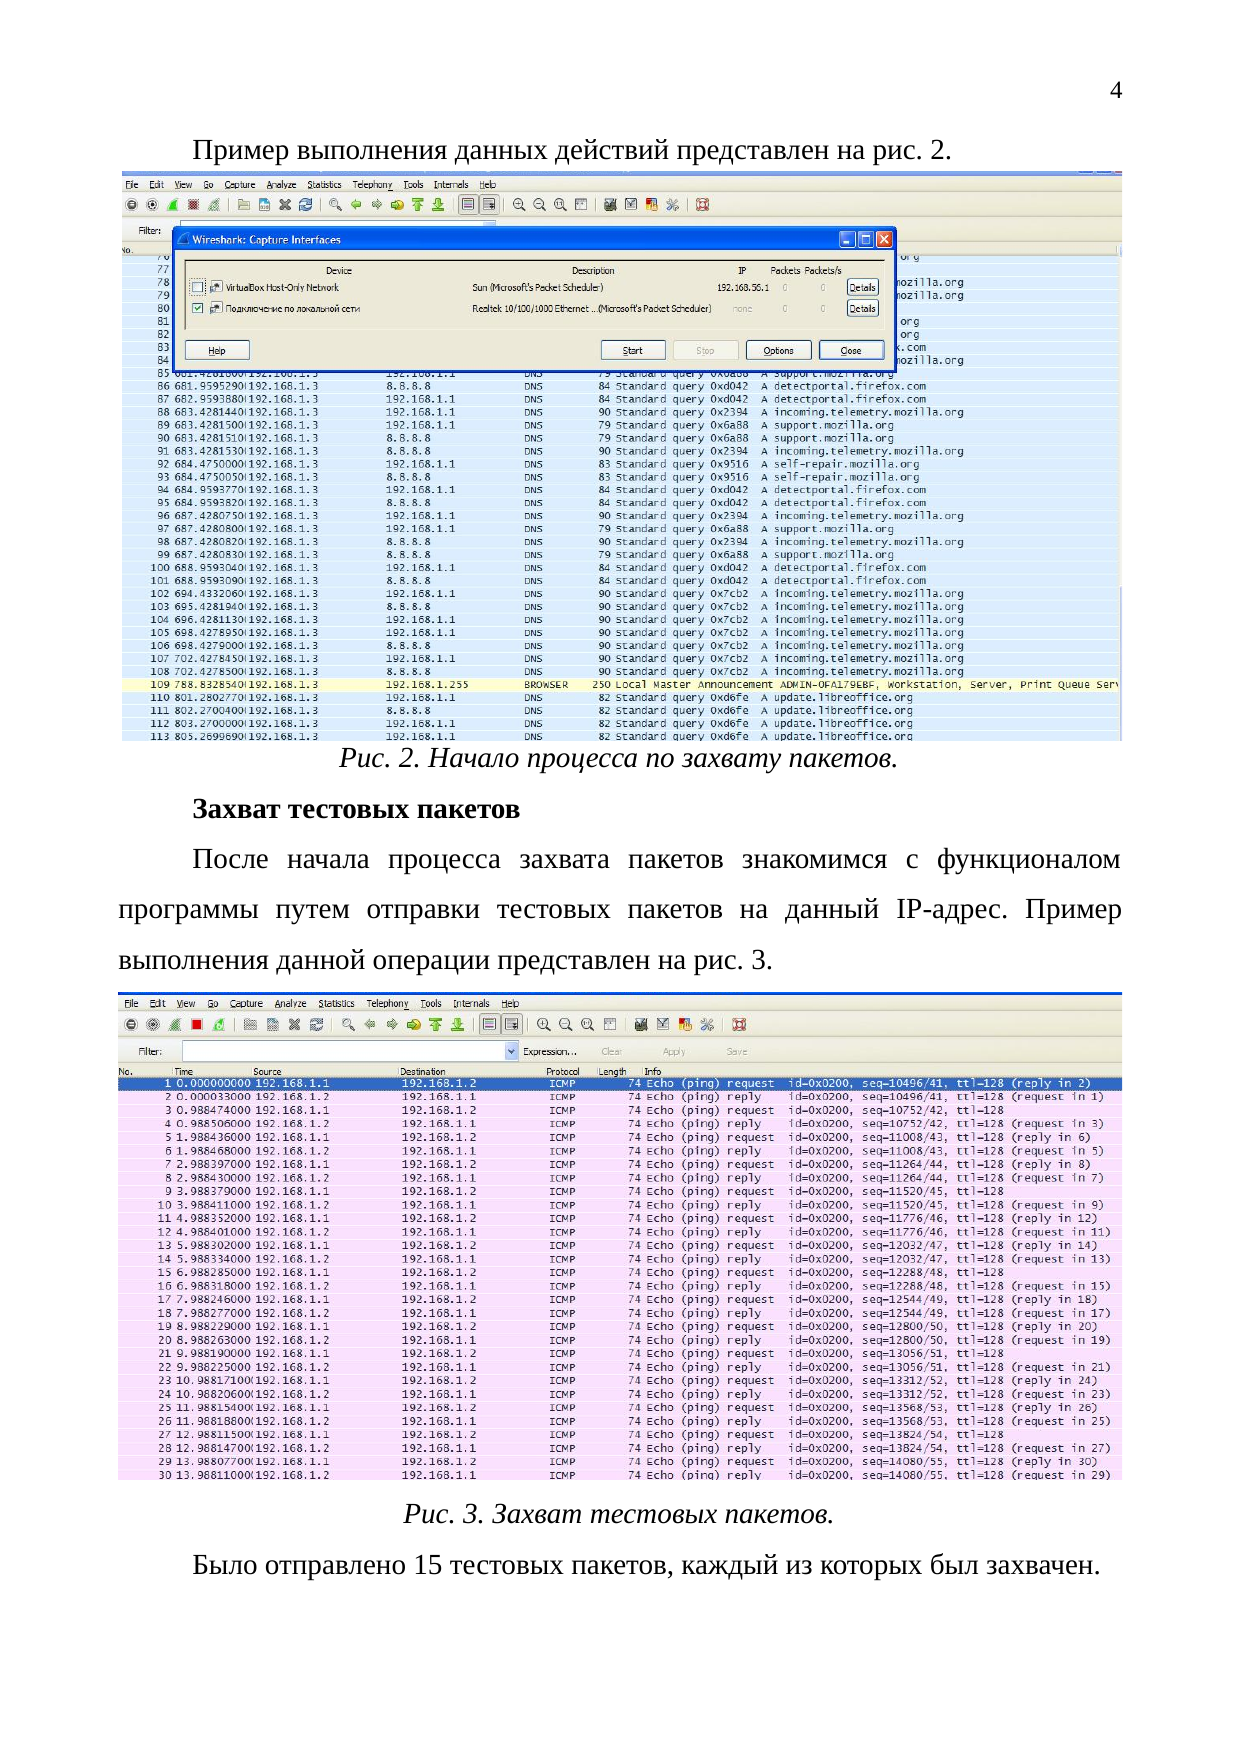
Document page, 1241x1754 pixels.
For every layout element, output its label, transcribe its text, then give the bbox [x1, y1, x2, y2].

text После начала процесса захвата пакетов знакомимся с функционалом программы путем отправки тестовых пакетов на данный IP-адрес. Пример выполнения данной операции представлен на рис. 3. [118, 841, 1122, 975]
text Рис. 2. Начало процесса по захвату пакетов. [118, 183, 1122, 774]
text Захват тестовых пакетов [118, 791, 1122, 824]
text Пример выполнения данных действий представлен на рис. 2. [118, 132, 1122, 166]
text Было отправлено 15 тестовых пакетов, каждый из которых был захвачен. [118, 1547, 1122, 1581]
text Рис. 3. Захват тестовых пакетов. [118, 1480, 1122, 1530]
